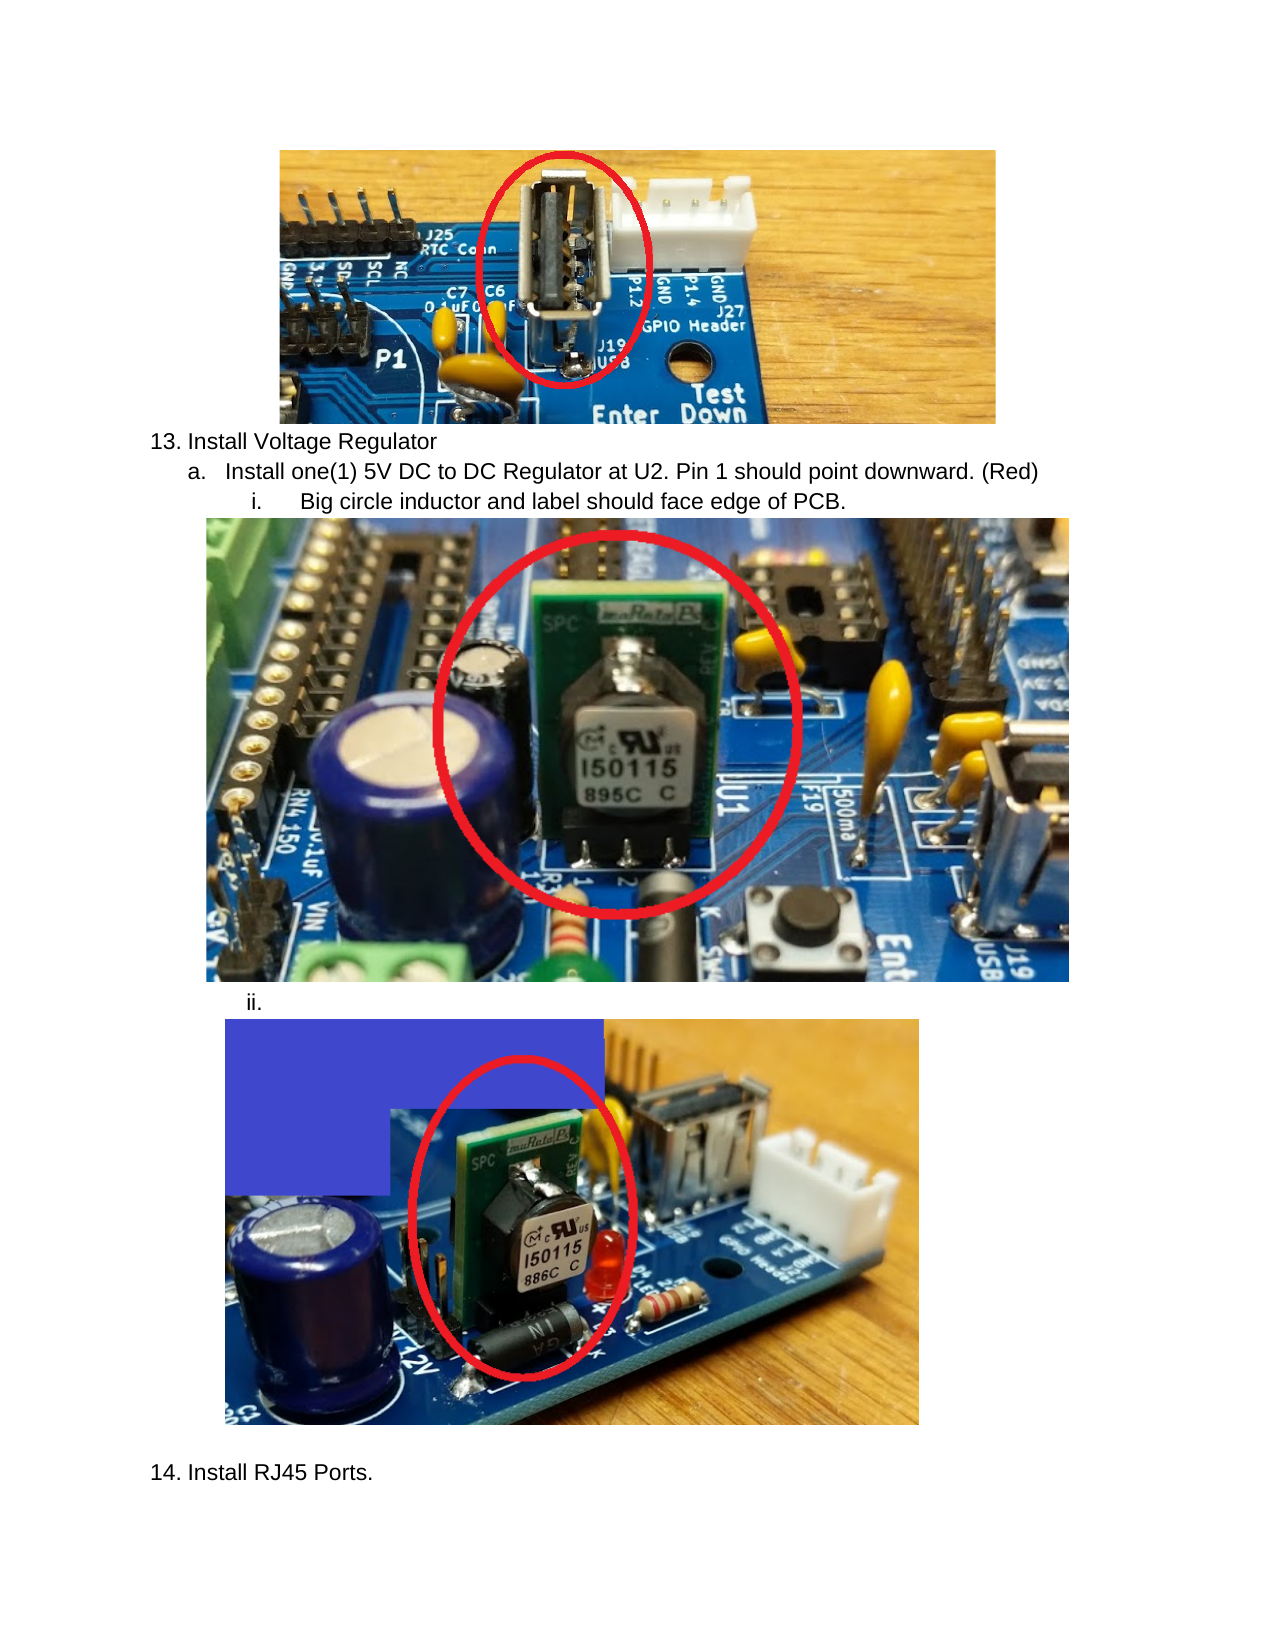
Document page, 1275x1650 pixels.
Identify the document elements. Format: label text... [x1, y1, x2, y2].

list Install Voltage Regulator [150, 150, 1125, 454]
list Install RJ45 Ports. [150, 1459, 1125, 1485]
picture [279, 150, 996, 424]
list Install one(1) 5V DC to DC Regulator at U2. Pin 1 should point downward. (Red) [187, 458, 1125, 484]
list Big circle inductor and label should face edge of PCB. [262, 488, 1125, 514]
picture [206, 518, 1069, 982]
